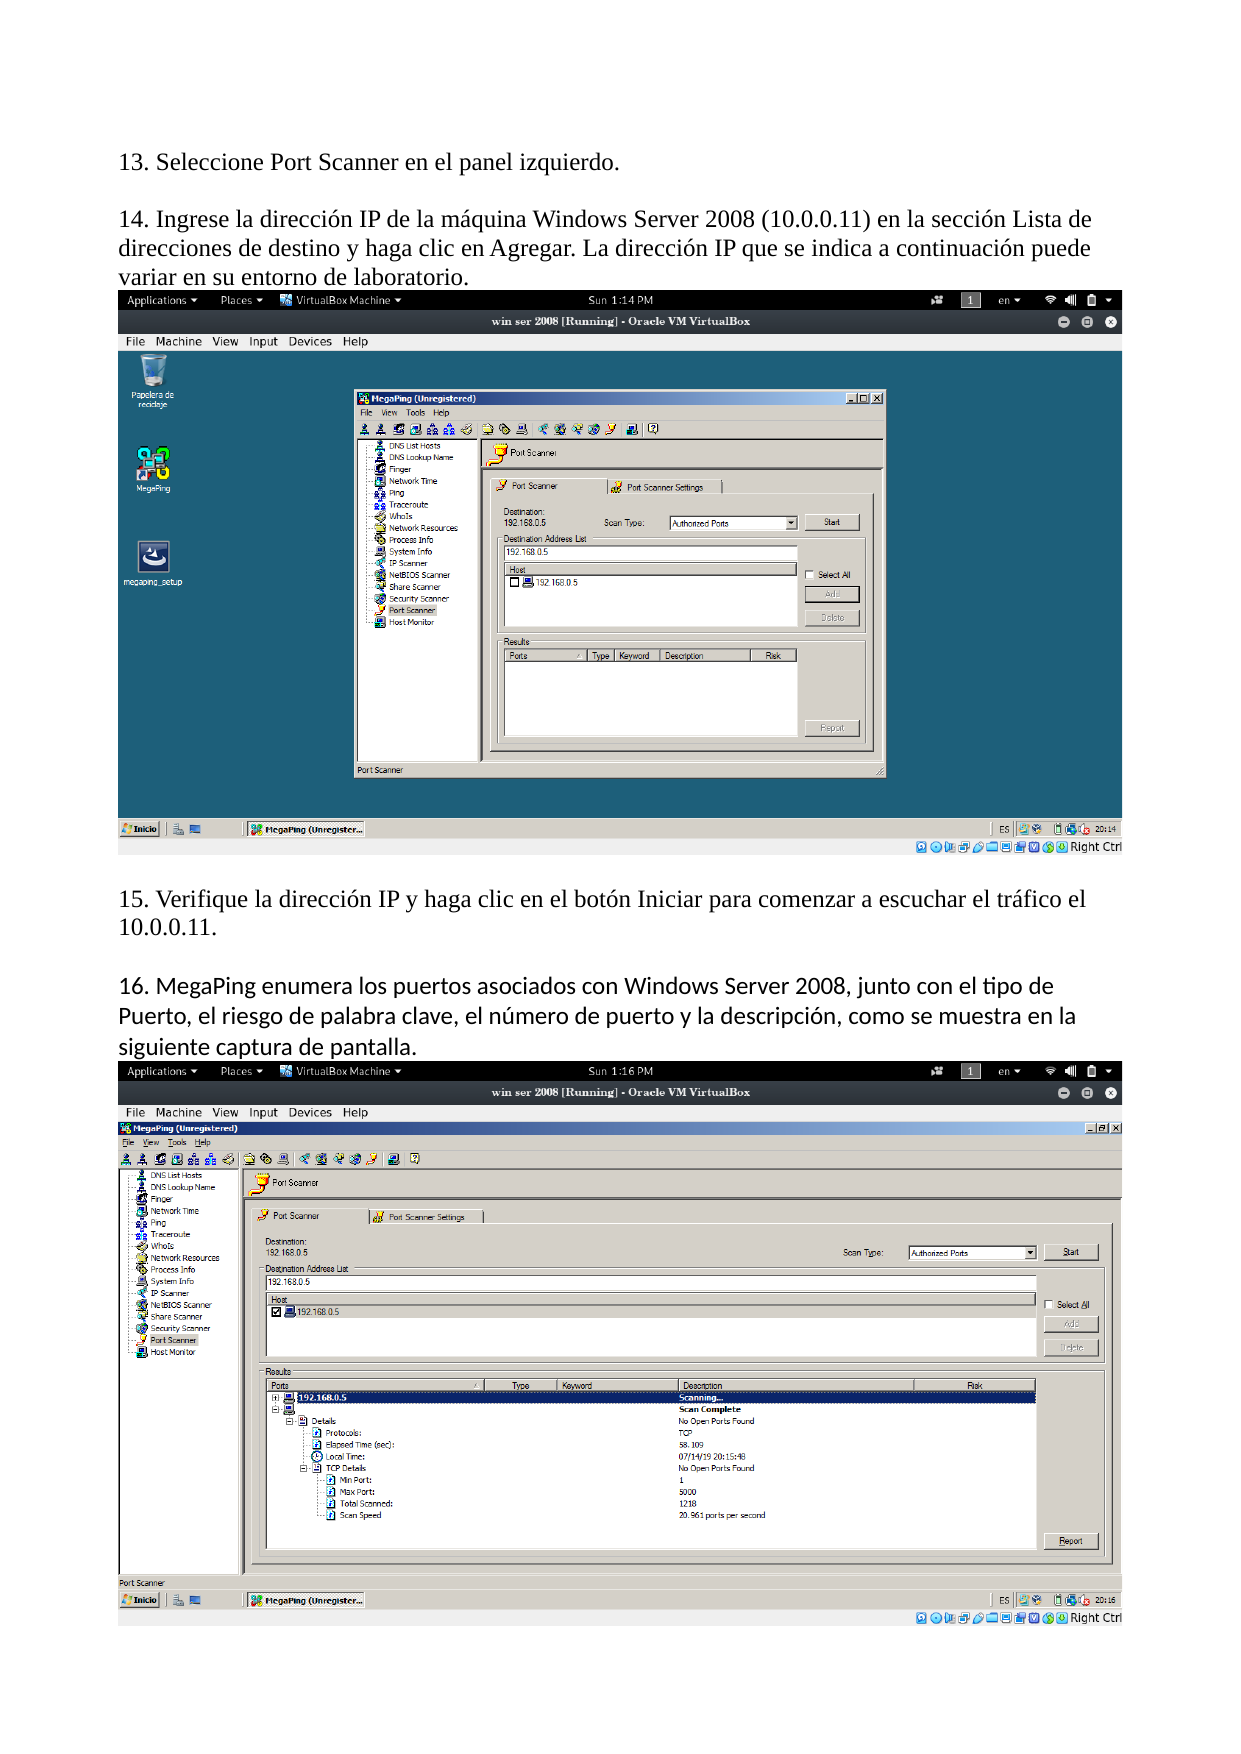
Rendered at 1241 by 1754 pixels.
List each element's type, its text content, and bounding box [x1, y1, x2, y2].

text 14. Ingrese la dirección IP de la máquina Windows Server 2008 (10.0.0.11) en la sección Lista de direcciones de destino y haga clic en Agregar. La dirección IP que se indica a continuación puede variar en su entorno de laboratorio. [118, 204, 1122, 290]
text 16. MegaPing enumera los puertos asociados con Windows Server 2008, junto con el tipo de Puerto, el riesgo de palabra clave, el número de puerto y la descripción, como se muestra en la siguiente captura de pantalla. [118, 970, 1122, 1061]
text 15. Verifique la dirección IP y haga clic en el botón Iniciar para comenzar a escuchar el tráfico el 10.0.0.11. [118, 884, 1122, 941]
picture [118, 290, 1123, 855]
picture [118, 1061, 1123, 1626]
text 13. Seleccione Port Scanner en el panel izquierdo. [118, 147, 1122, 176]
